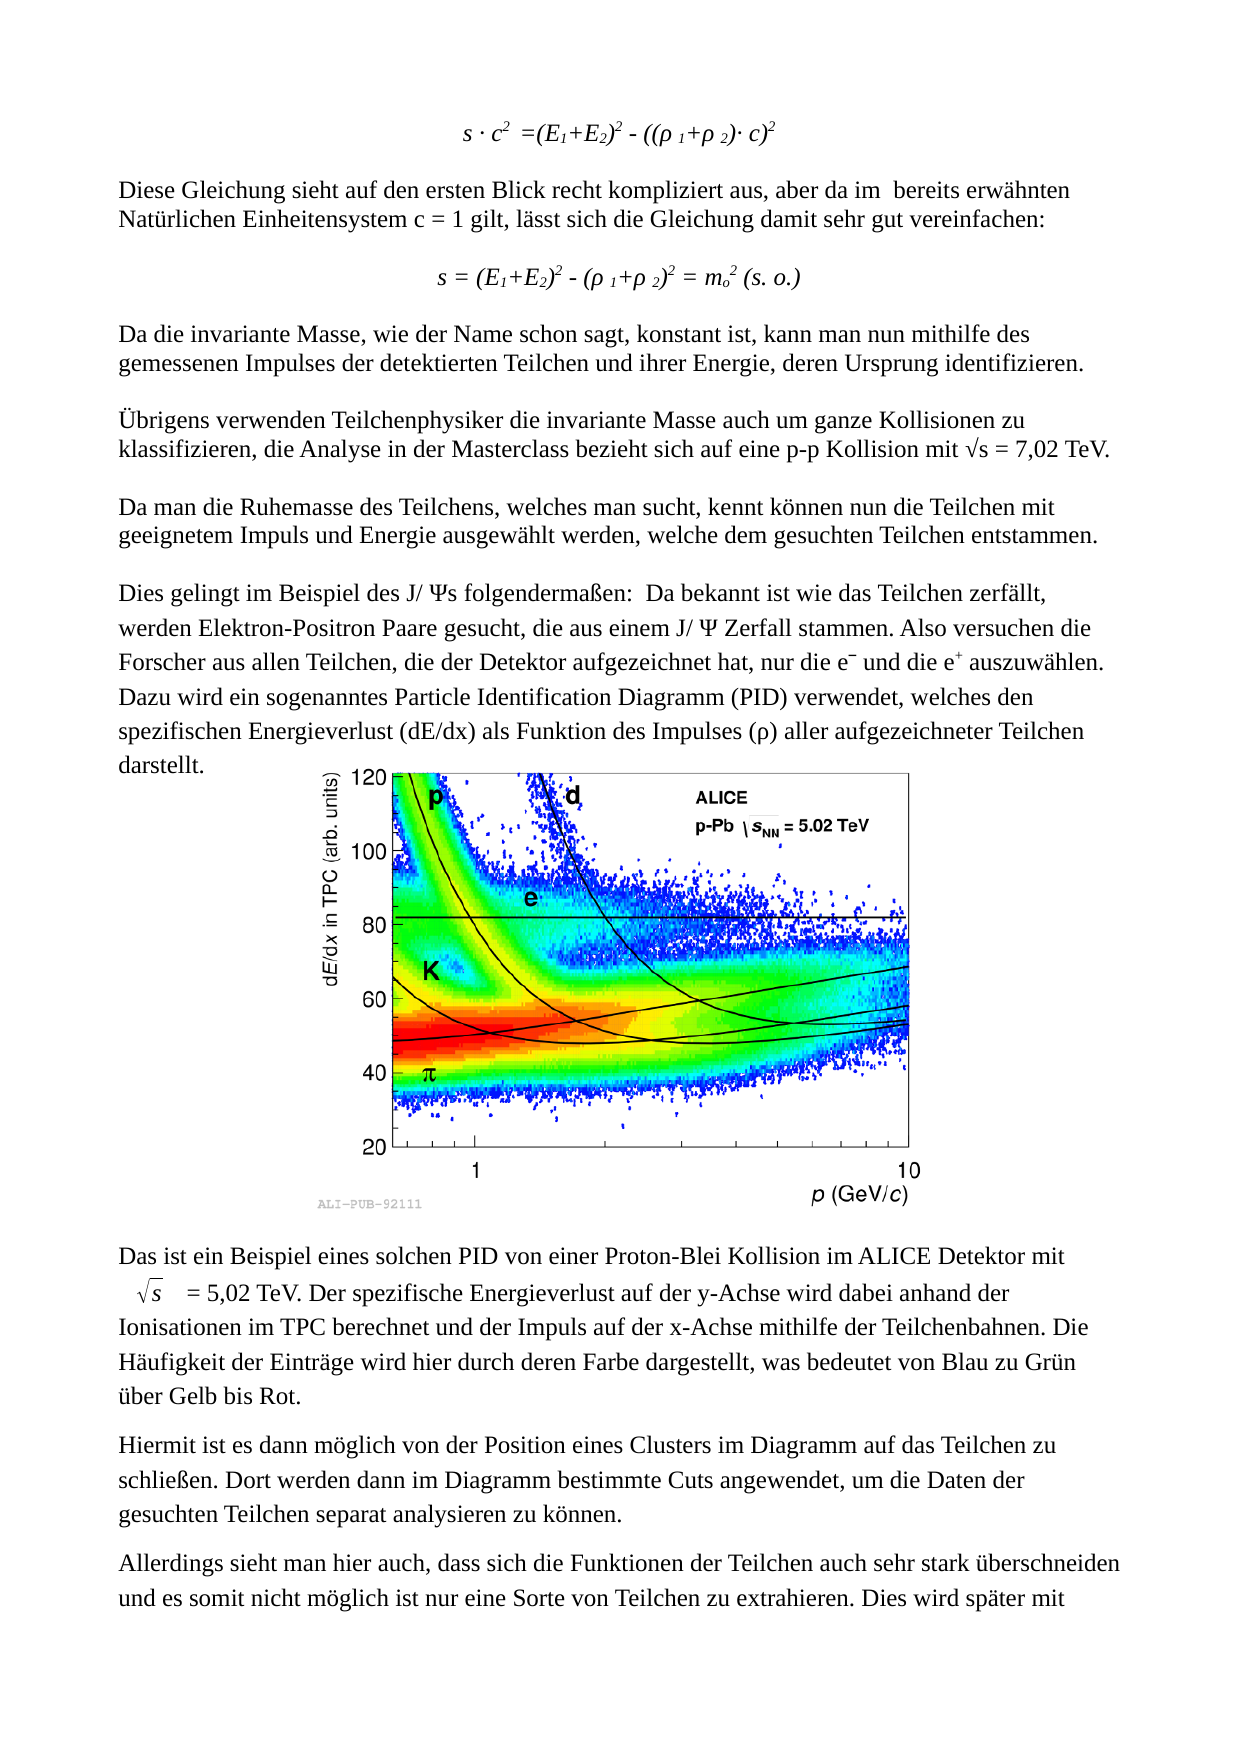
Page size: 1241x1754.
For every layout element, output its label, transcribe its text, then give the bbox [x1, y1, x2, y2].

picture [314, 748, 949, 1211]
text Da man die Ruhemasse des Teilchens, welches man sucht, kennt können nun die Teilchen mit geeignetem Impuls und Energie ausgewählt werden, welche dem gesuchten Teilchen entstammen. [118, 492, 1122, 549]
text Das ist ein Beispiel eines solchen PID von einer Proton-Blei Kollision im ALICE Detektor mit = 5,02 TeV. Der spezifische Energieverlust auf der y-Achse wird dabei anhand der Ionisationen im TPC berechnet und der Impuls auf der x-Achse mithilfe der Teilchenbahnen. Die Häufigkeit der Einträge wird hier durch deren Farbe dargestellt, was bedeutet von Blau zu Grün über Gelb bis Rot. [118, 1241, 1122, 1410]
text Dies gelingt im Beispiel des J/ Ψs folgendermaßen: Da bekannt ist wie das Teilchen zerfällt, werden Elektron-Positron Paare gesucht, die aus einem J/ Ψ Zerfall stammen. Also versuchen die Forscher aus allen Teilchen, die der Detektor aufgezeichnet hat, nur die eˉ und die e+ auszuwählen. Dazu wird ein sogenanntes Particle Identification Diagramm (PID) verwendet, welches den spezifischen Energieverlust (dE/dx) als Funktion des Impulses (ρ) aller aufgezeichneter Teilchen darstellt. [118, 578, 1122, 779]
text Diese Gleichung sieht auf den ersten Blick recht kompliziert aus, aber da im bereits erwähnten Natürlichen Einheitensystem c = 1 gilt, lässt sich die Gleichung damit sehr gut vereinfachen: [118, 176, 1122, 233]
text Hiermit ist es dann möglich von der Position eines Clusters im Diagramm auf das Teilchen zu schließen. Dort werden dann im Diagramm bestimmte Cuts angewendet, um die Daten der gesuchten Teilchen separat analysieren zu können. [118, 1430, 1122, 1528]
text Da die invariante Masse, wie der Name schon sagt, konstant ist, kann man nun mithilfe des gemessenen Impulses der detektierten Teilchen und ihrer Energie, deren Ursprung identifizieren. [118, 319, 1122, 377]
text s ∙ c2 =(E1+E2)2 - ((ρ 1+ρ 2)∙ c)2 [118, 118, 1122, 147]
text s = (E1+E2)2 - (ρ 1+ρ 2)2 = mo2 (s. o.) [118, 262, 1122, 291]
text Übrigens verwenden Teilchenphysiker die invariante Masse auch um ganze Kollisionen zu klassifizieren, die Analyse in der Masterclass bezieht sich auf eine p-p Kollision mit √s = 7,02 TeV. [118, 406, 1122, 463]
text Allerdings sieht man hier auch, dass sich die Funktionen der Teilchen auch sehr stark überschneiden und es somit nicht möglich ist nur eine Sorte von Teilchen zu extrahieren. Dies wird später mit [118, 1548, 1122, 1612]
